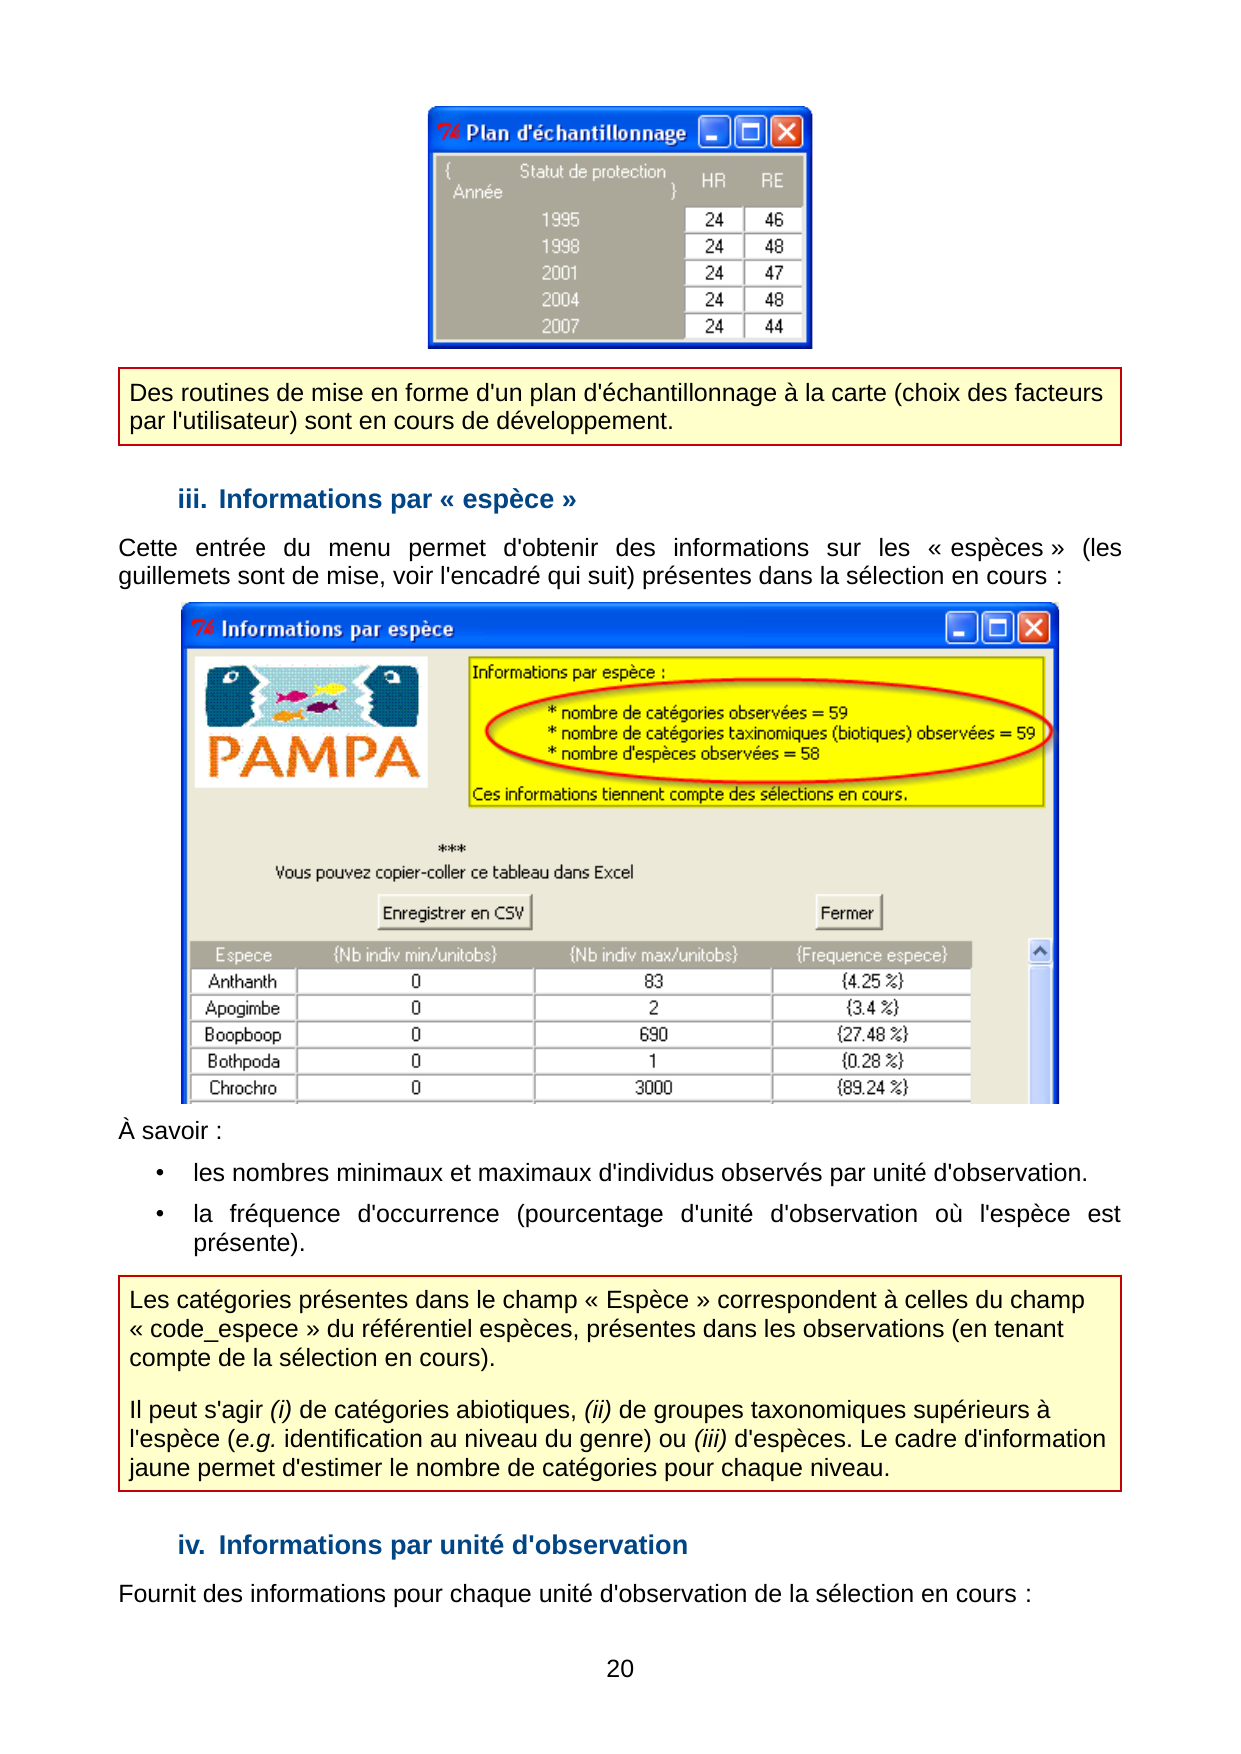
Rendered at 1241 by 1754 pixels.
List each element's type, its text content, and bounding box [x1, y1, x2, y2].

text Il peut s'agir (i) de catégories abiotiques, (ii) de groupes taxonomiques supérieurs à l'espèce (e.g. identification au niveau du genre) ou (iii) d'espèces. Le cadre d'information jaune permet d'estimer le nombre de catégories pour chaque niveau. [120, 1384, 1120, 1490]
text Cette entrée du menu permet d'obtenir des informations sur les « espèces » (les guillemets sont de mise, voir l'encadré qui suit) présentes dans la sélection en cours : [118, 532, 1122, 590]
text À savoir : [118, 1116, 1122, 1145]
subtitle Informations par unité d'observation [177, 1529, 1122, 1561]
text Les catégories présentes dans le champ « Espèce » correspondent à celles du champ « code_espece » du référentiel espèces, présentes dans les observations (en tenant compte de la sélection en cours). [120, 1277, 1120, 1372]
text Des routines de mise en forme d'un plan d'échantillonnage à la carte (choix des facteurs par l'utilisateur) sont en cours de développement. [120, 369, 1120, 444]
subtitle Informations par « espèce » [177, 483, 1122, 514]
picture [427, 106, 813, 349]
text Fournit des informations pour chaque unité d'observation de la sélection en cours : [118, 1579, 1122, 1608]
list la fréquence d'occurrence (pourcentage d'unité d'observation où l'espèce est présente). [156, 1199, 1122, 1256]
picture [181, 602, 1060, 1104]
list les nombres minimaux et maximaux d'individus observés par unité d'observation. [156, 1157, 1122, 1186]
